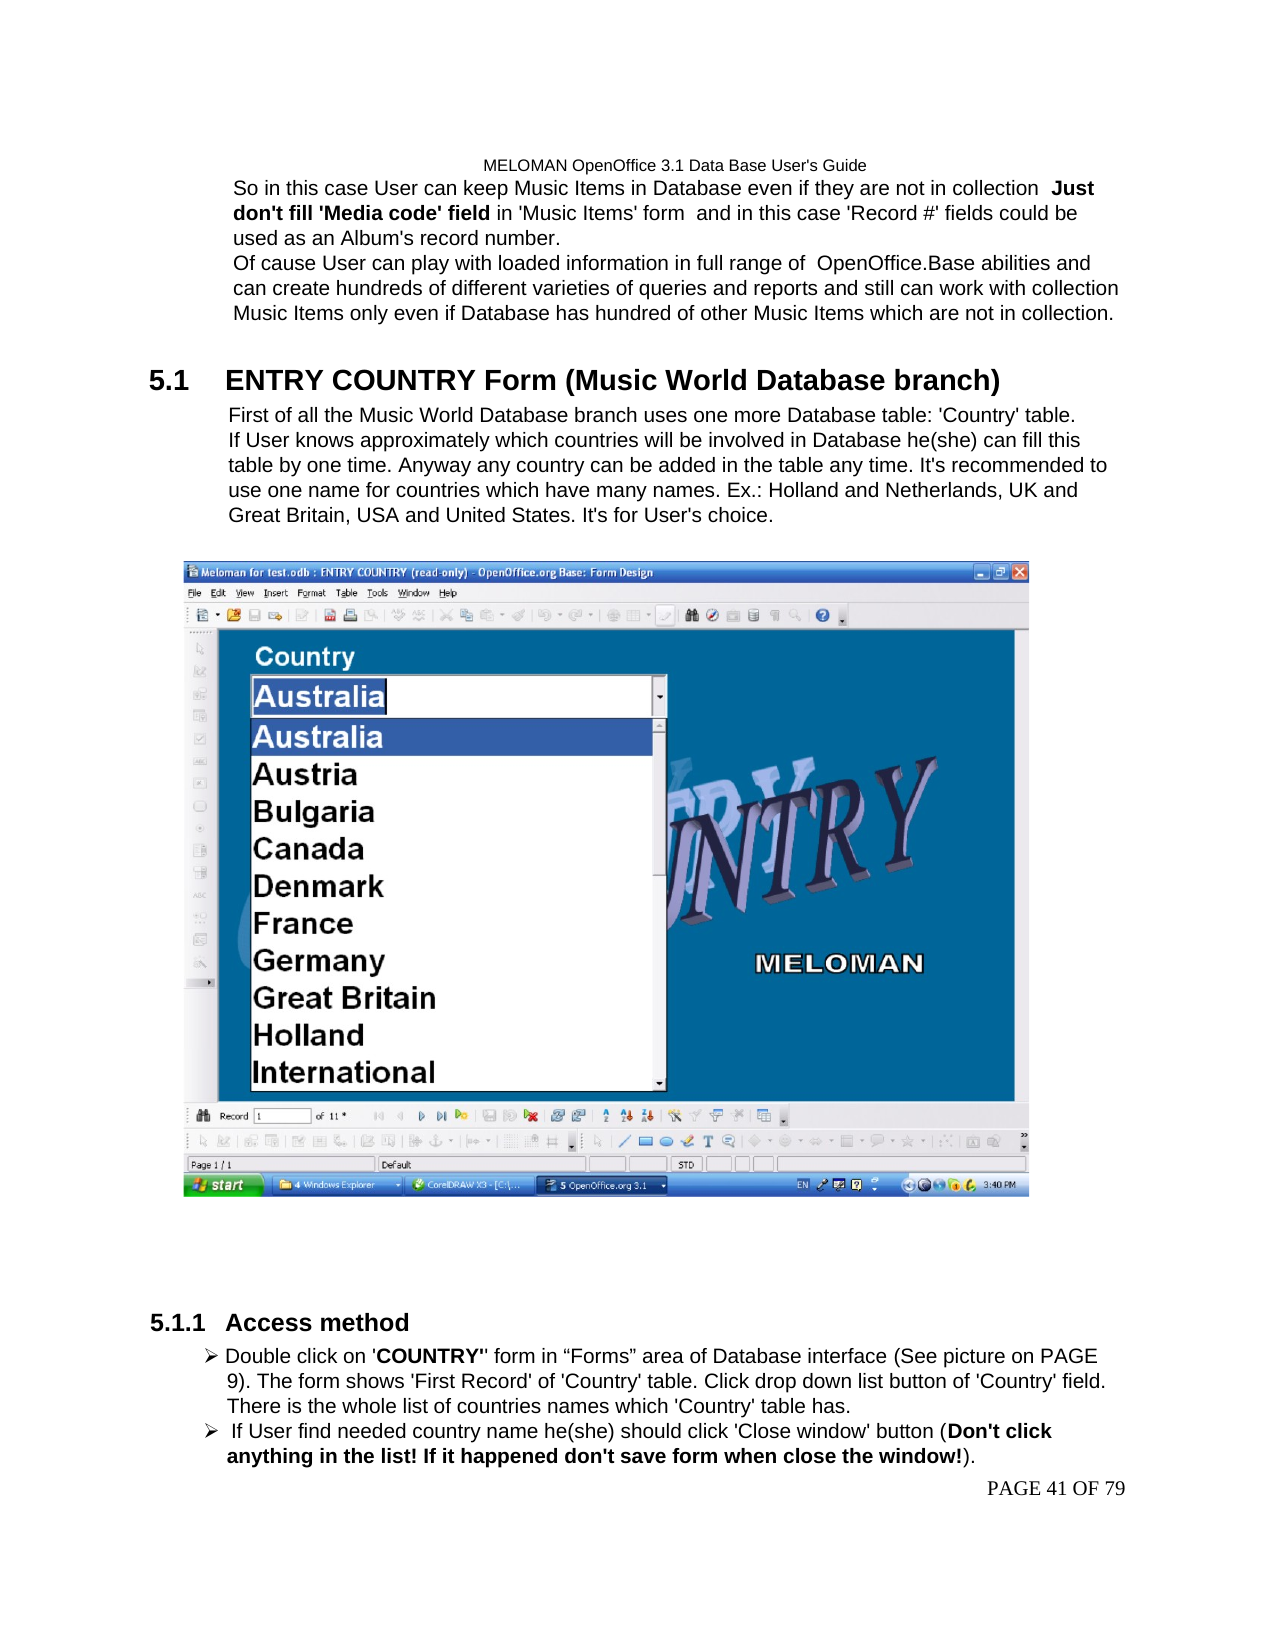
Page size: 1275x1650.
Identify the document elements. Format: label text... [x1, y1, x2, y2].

text Of cause User can play with loaded information in full range of OpenOffice.Base abilities and can create hundreds of different varieties of queries and reports and still can work with collection Music Items only even if Database has hundred of other Music Items which are not in collection. [233, 250, 1125, 325]
list Double click on 'COUNTRY'' form in “Forms” area of Database interface (See picture on PAGE 9). The form shows 'First Record' of 'Country' table. Click drop down list button of 'Country' field. There is the whole list of countries names which 'Country' table has. [203, 1343, 1125, 1418]
text So in this case User can keep Music Items in Database even if they are not in collection Just don't fill 'Media code' field in 'Music Items' form and in this case 'Record #' fields could be used as an Album's record number. [233, 175, 1125, 250]
list If User find needed country name he(she) should click 'Close window' button (Don't click anything in the list! If it happened don't save form when close the window!). [203, 1418, 1125, 1468]
subtitle Access method [150, 1308, 1125, 1336]
text First of all the Music World Database branch uses one more Database table: 'Country' table. [228, 402, 1125, 427]
subtitle ENTRY COUNTRY Form (Music World Database branch) [148, 362, 1125, 396]
text If User knows approximately which countries will be involved in Database he(she) can fill this table by one time. Anyway any country can be added in the table any time. It's recommended to use one name for countries which have many names. Ex.: Holland and Netherlands, UK and Great Britain, USA and United States. It's for User's choice. [228, 427, 1125, 527]
picture [183, 561, 1030, 1197]
